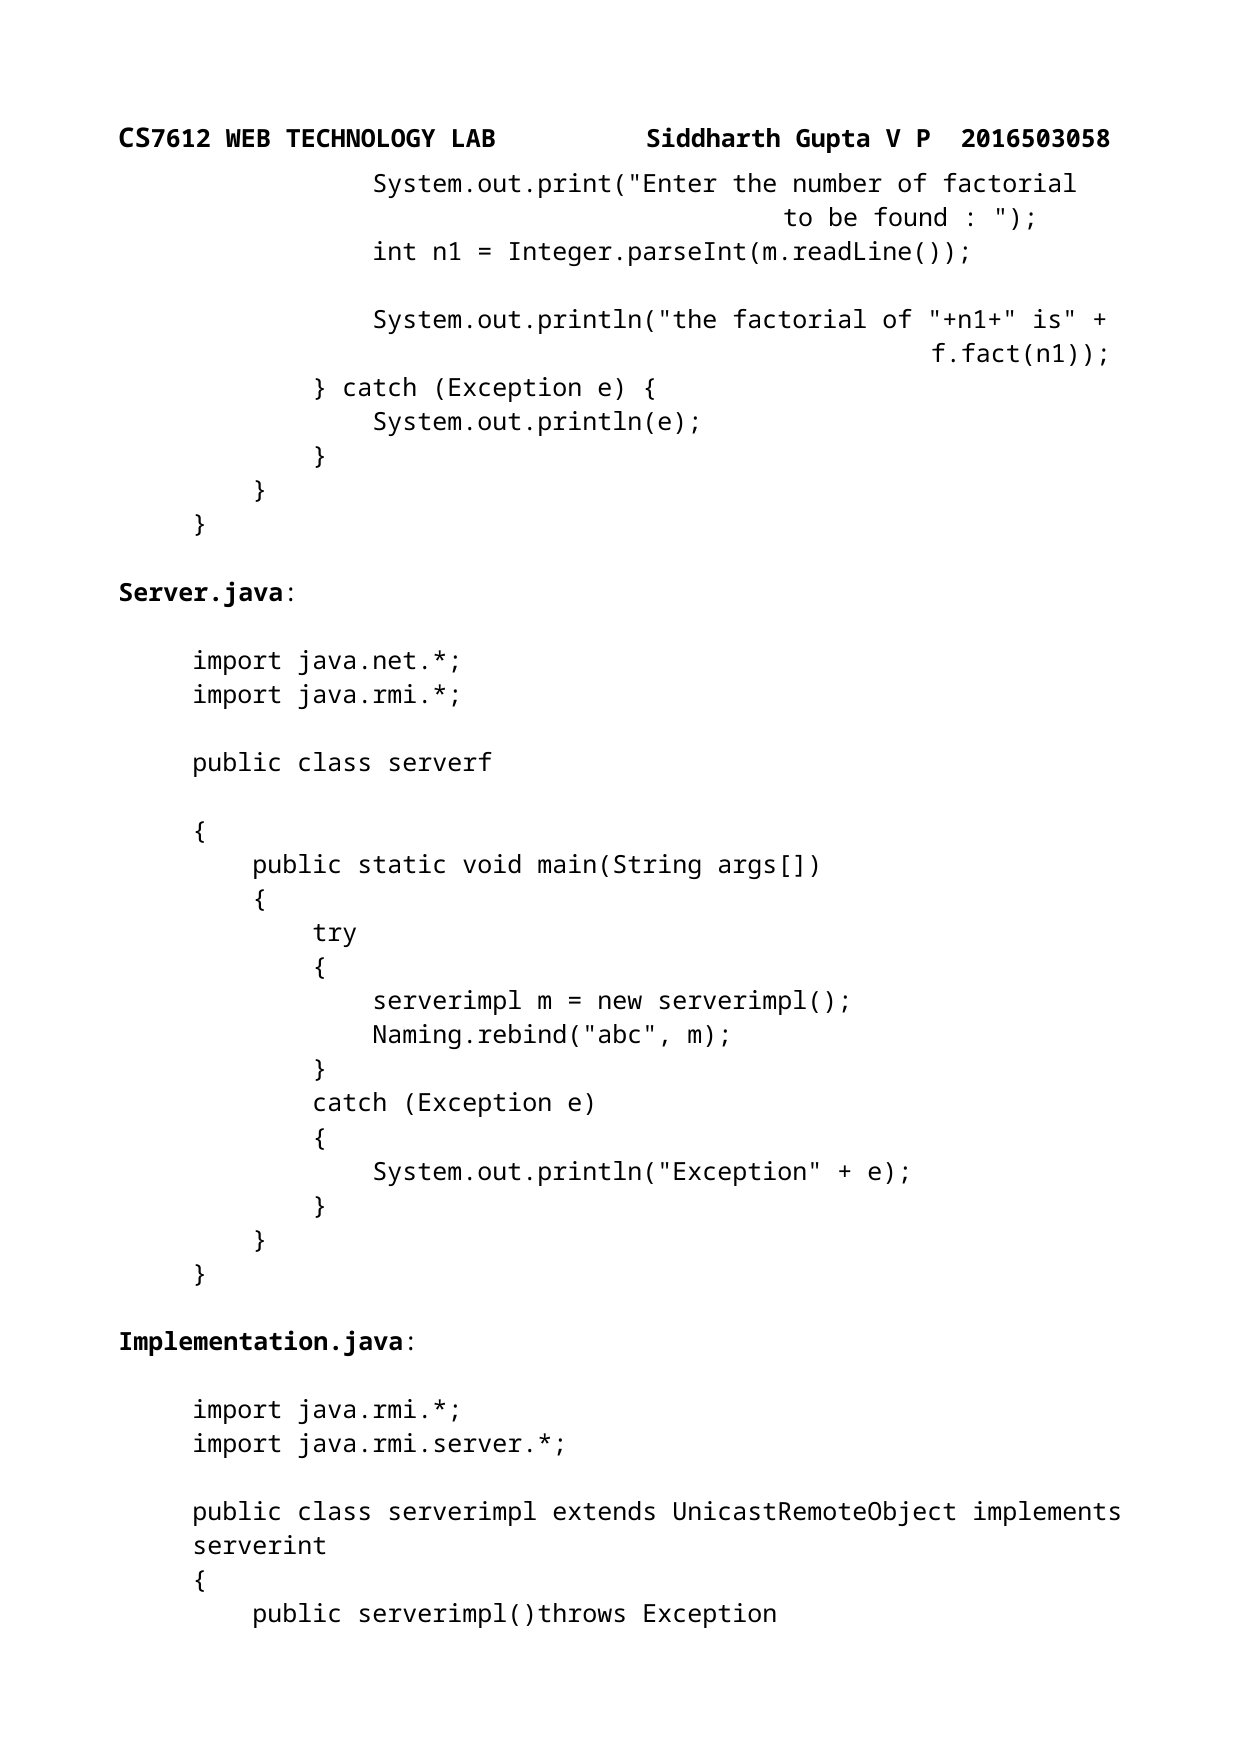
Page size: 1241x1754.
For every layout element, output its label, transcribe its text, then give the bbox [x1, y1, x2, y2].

text } [192, 1187, 1122, 1221]
text catch (Exception e) [192, 1085, 1122, 1119]
text try [192, 915, 1122, 949]
text { [192, 881, 1122, 915]
text Implementation.java: [118, 1323, 1122, 1358]
text public class serverf [192, 744, 1122, 778]
text } [192, 438, 1122, 472]
text import java.rmi.server.*; [192, 1426, 1122, 1460]
text } [192, 472, 1122, 506]
text } [192, 1255, 1122, 1289]
text System.out.println("the factorial of "+n1+" is" + f.fact(n1)); [192, 302, 1122, 370]
text { [192, 813, 1122, 847]
text import java.net.*; [192, 642, 1122, 676]
text { [192, 1119, 1122, 1153]
text System.out.println(e); [192, 404, 1122, 438]
text public static void main(String args[]) [192, 847, 1122, 881]
text System.out.println("Exception" + e); [192, 1153, 1122, 1187]
text } catch (Exception e) { [192, 370, 1122, 404]
text public class serverimpl extends UnicastRemoteObject implements serverint [192, 1494, 1122, 1562]
text } [192, 506, 1122, 540]
text int n1 = Integer.parseInt(m.readLine()); [192, 233, 1122, 268]
text Naming.rebind("abc", m); [192, 1017, 1122, 1051]
text { [192, 1562, 1122, 1596]
text } [192, 1221, 1122, 1255]
text serverimpl m = new serverimpl(); [192, 983, 1122, 1017]
text import java.rmi.*; [192, 1392, 1122, 1426]
text { [192, 949, 1122, 983]
text System.out.print("Enter the number of factorial to be found : "); [192, 165, 1122, 233]
text } [192, 1051, 1122, 1085]
text public serverimpl()throws Exception [192, 1596, 1122, 1630]
text Server.java: [118, 574, 1122, 608]
text import java.rmi.*; [192, 676, 1122, 710]
